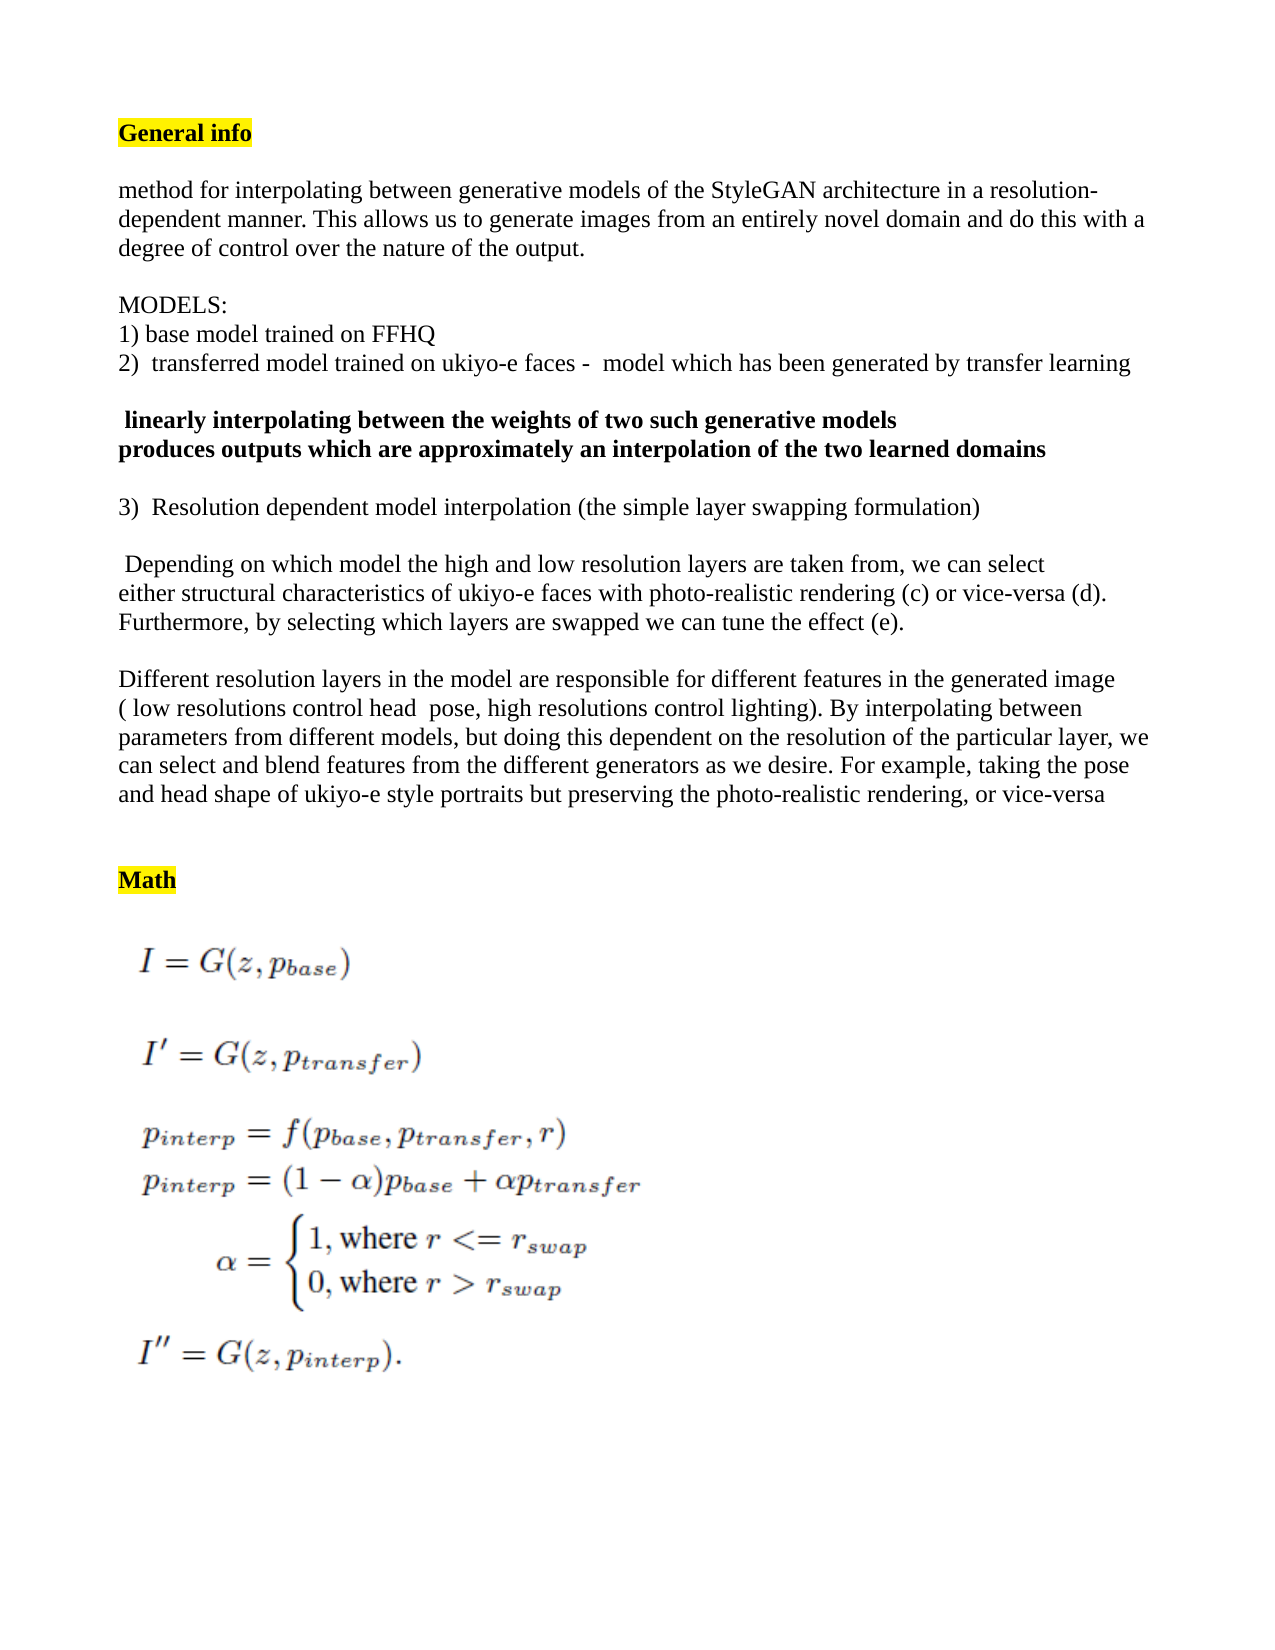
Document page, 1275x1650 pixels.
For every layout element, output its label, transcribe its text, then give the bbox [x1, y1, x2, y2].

picture [115, 1103, 662, 1388]
picture [118, 927, 367, 998]
text Depending on which model the high and low resolution layers are taken from, we can select [118, 549, 1157, 578]
text either structural characteristics of ukiyo-e faces with photo-realistic rendering (c) or vice-versa (d). [118, 578, 1157, 607]
text MODELS: [118, 291, 1157, 319]
text 3) Resolution dependent model interpolation (the simple layer swapping formulation) [118, 492, 1157, 521]
text 1) base model trained on FFHQ [118, 319, 1157, 348]
text linearly interpolating between the weights of two such generative models [118, 406, 1157, 434]
text Different resolution layers in the model are responsible for different features in the generated image ( low resolutions control head pose, high resolutions control lighting). By interpolating between parameters from different models, but doing this dependent on the resolution of the particular layer, we can select and blend features from the different generators as we desire. For example, taking the pose and head shape of ukiyo-e style portraits but preserving the photo-realistic rendering, or vice-versa [118, 664, 1157, 808]
text Math [118, 866, 1157, 894]
text method for interpolating between generative models of the StyleGAN architecture in a resolution-dependent manner. This allows us to generate images from an entirely novel domain and do this with a degree of control over the nature of the output. [118, 176, 1157, 262]
text produces outputs which are approximately an interpolation of the two learned domains [118, 434, 1157, 463]
picture [118, 1021, 454, 1092]
text Furthermore, by selecting which layers are swapped we can tune the effect (e). [118, 607, 1157, 636]
text General info [118, 118, 1157, 147]
text 2) transferred model trained on ukiyo-e faces - model which has been generated by transfer learning [118, 348, 1157, 377]
